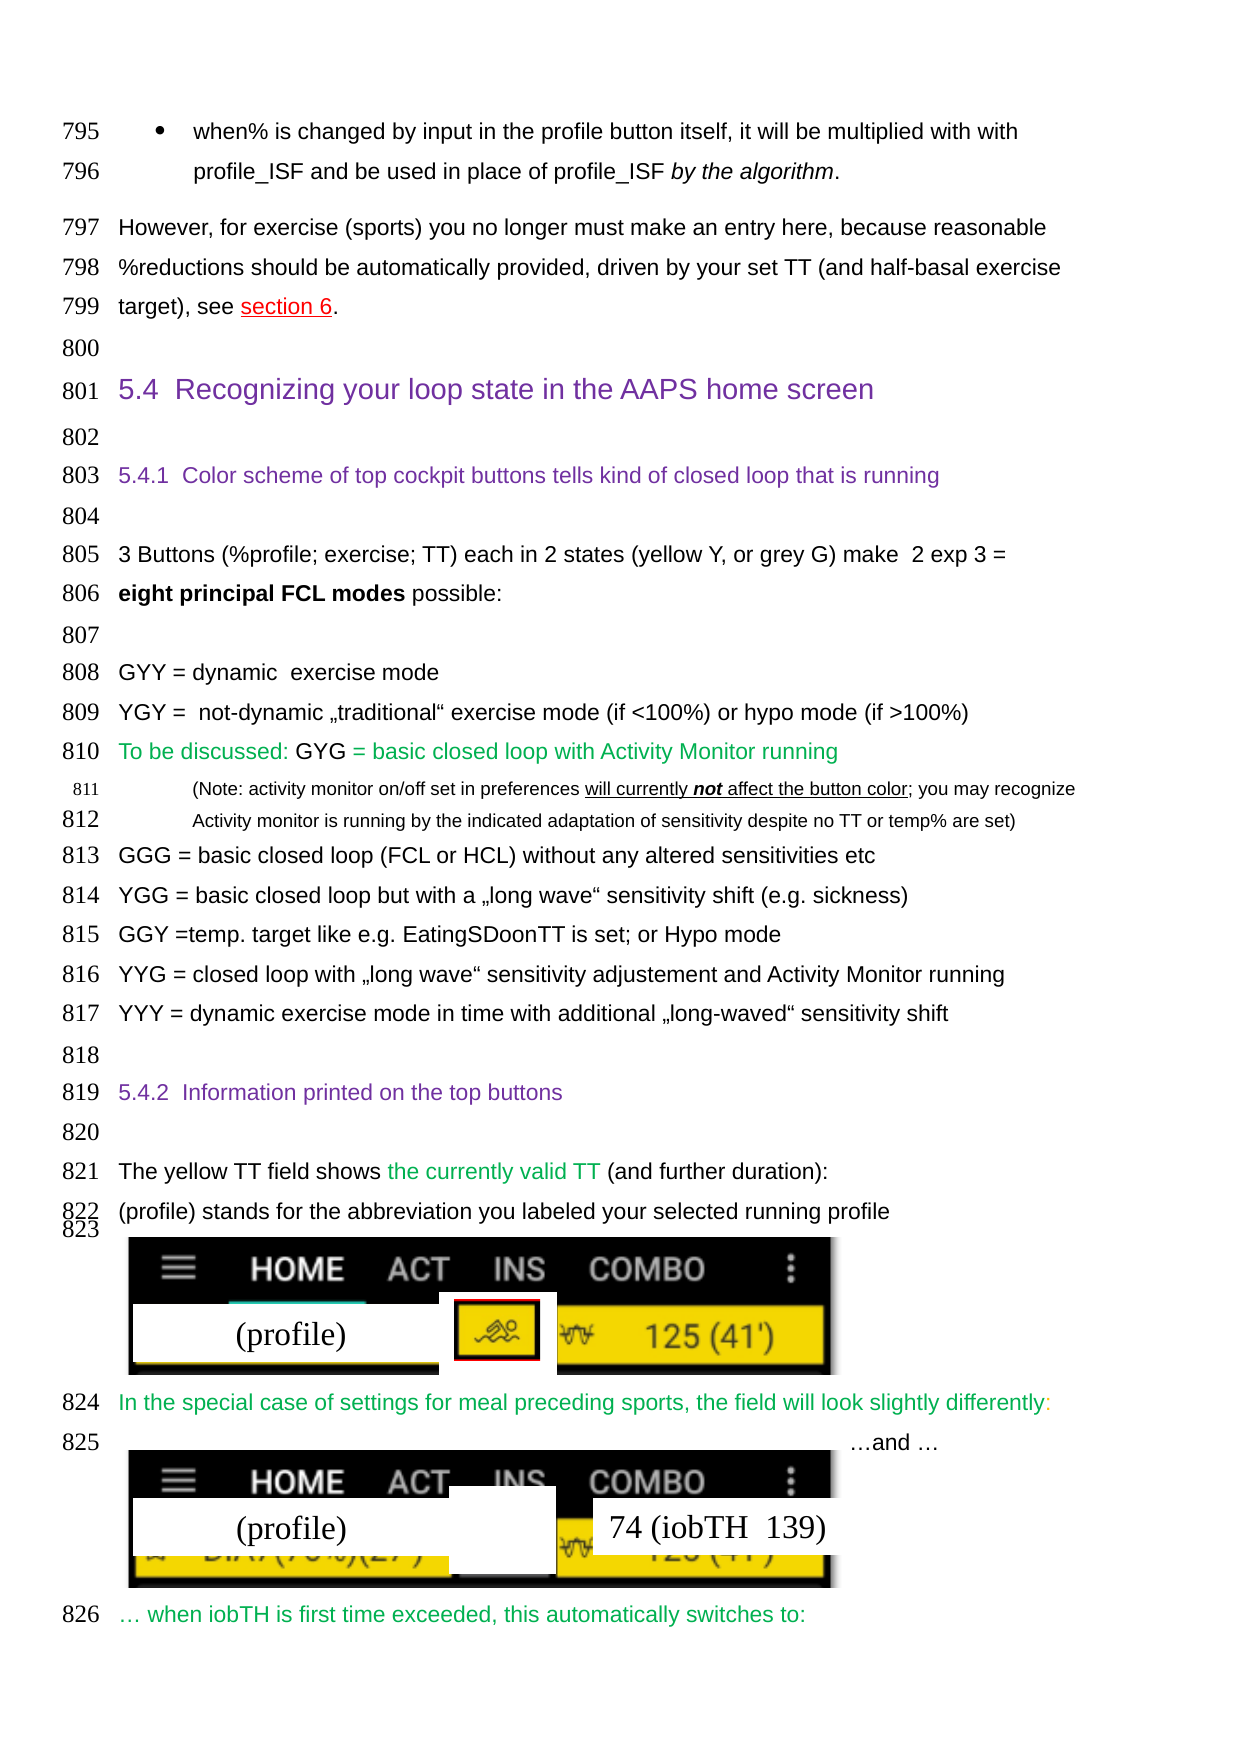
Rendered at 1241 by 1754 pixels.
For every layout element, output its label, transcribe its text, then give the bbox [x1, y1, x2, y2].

text In the special case of settings for meal preceding sports, the field will look slightly differently: [118, 1389, 1122, 1415]
text However, for exercise (sports) you no longer must make an entry here, because reasonable %reductions should be automatically provided, driven by your set TT (and half-basal exercise target), see section 6. [118, 214, 1122, 319]
text YYG = closed loop with „long wave“ sensitivity adjustement and Activity Monitor running [118, 961, 1122, 987]
text GGY =temp. target like e.g. EatingSDoonTT is set; or Hypo mode [118, 921, 1122, 948]
text GYY = dynamic exercise mode [118, 659, 1122, 686]
text (profile) [148, 1314, 434, 1352]
text YGG = basic closed loop but with a „long wave“ sensitivity shift (e.g. sickness) [118, 882, 1122, 908]
text (Note: activity monitor on/off set in preferences will currently not affect the button color; you may recognize Activity monitor is running by the indicated adaptation of sensitivity despite no TT or temp% are set) [192, 778, 1122, 832]
text 3 Buttons (%profile; exercise; TT) each in 2 states (yellow Y, or grey G) make 2 exp 3 = eight principal FCL modes possible: [118, 541, 1122, 607]
text … when iobTH is first time exceeded, this automatically switches to: [118, 1601, 1122, 1627]
list when% is changed by input in the profile button itself, it will be multiplied with with profile_ISF and be used in place of profile_ISF by the algorithm. [156, 118, 1122, 184]
text (profile) stands for the abbreviation you labeled your selected running profile [118, 1198, 1122, 1224]
text …and … [118, 1428, 1122, 1587]
text 74 (iobTH 139) [608, 1507, 827, 1546]
text 5.4.1 Color scheme of top cockpit buttons tells kind of closed loop that is running [118, 462, 1122, 488]
text GGG = basic closed loop (FCL or HCL) without any altered sensitivities etc [118, 842, 1122, 869]
text 5.4 Recognizing your loop state in the AAPS home screen [118, 372, 1122, 406]
text YYY = dynamic exercise mode in time with additional „long-waved“ sensitivity shift [118, 1000, 1122, 1027]
text (profile) [148, 1508, 434, 1546]
text The yellow TT field shows the currently valid TT (and further duration): [118, 1158, 1122, 1184]
text 5.4.2 Information printed on the top buttons (if extended design for FCL cockpit is already launched) [118, 1079, 1122, 1145]
text YGY = not-dynamic „traditional“ exercise mode (if <100%) or hypo mode (if >100%) [118, 699, 1122, 725]
text To be discussed: GYG = basic closed loop with Activity Monitor running [118, 738, 1122, 765]
